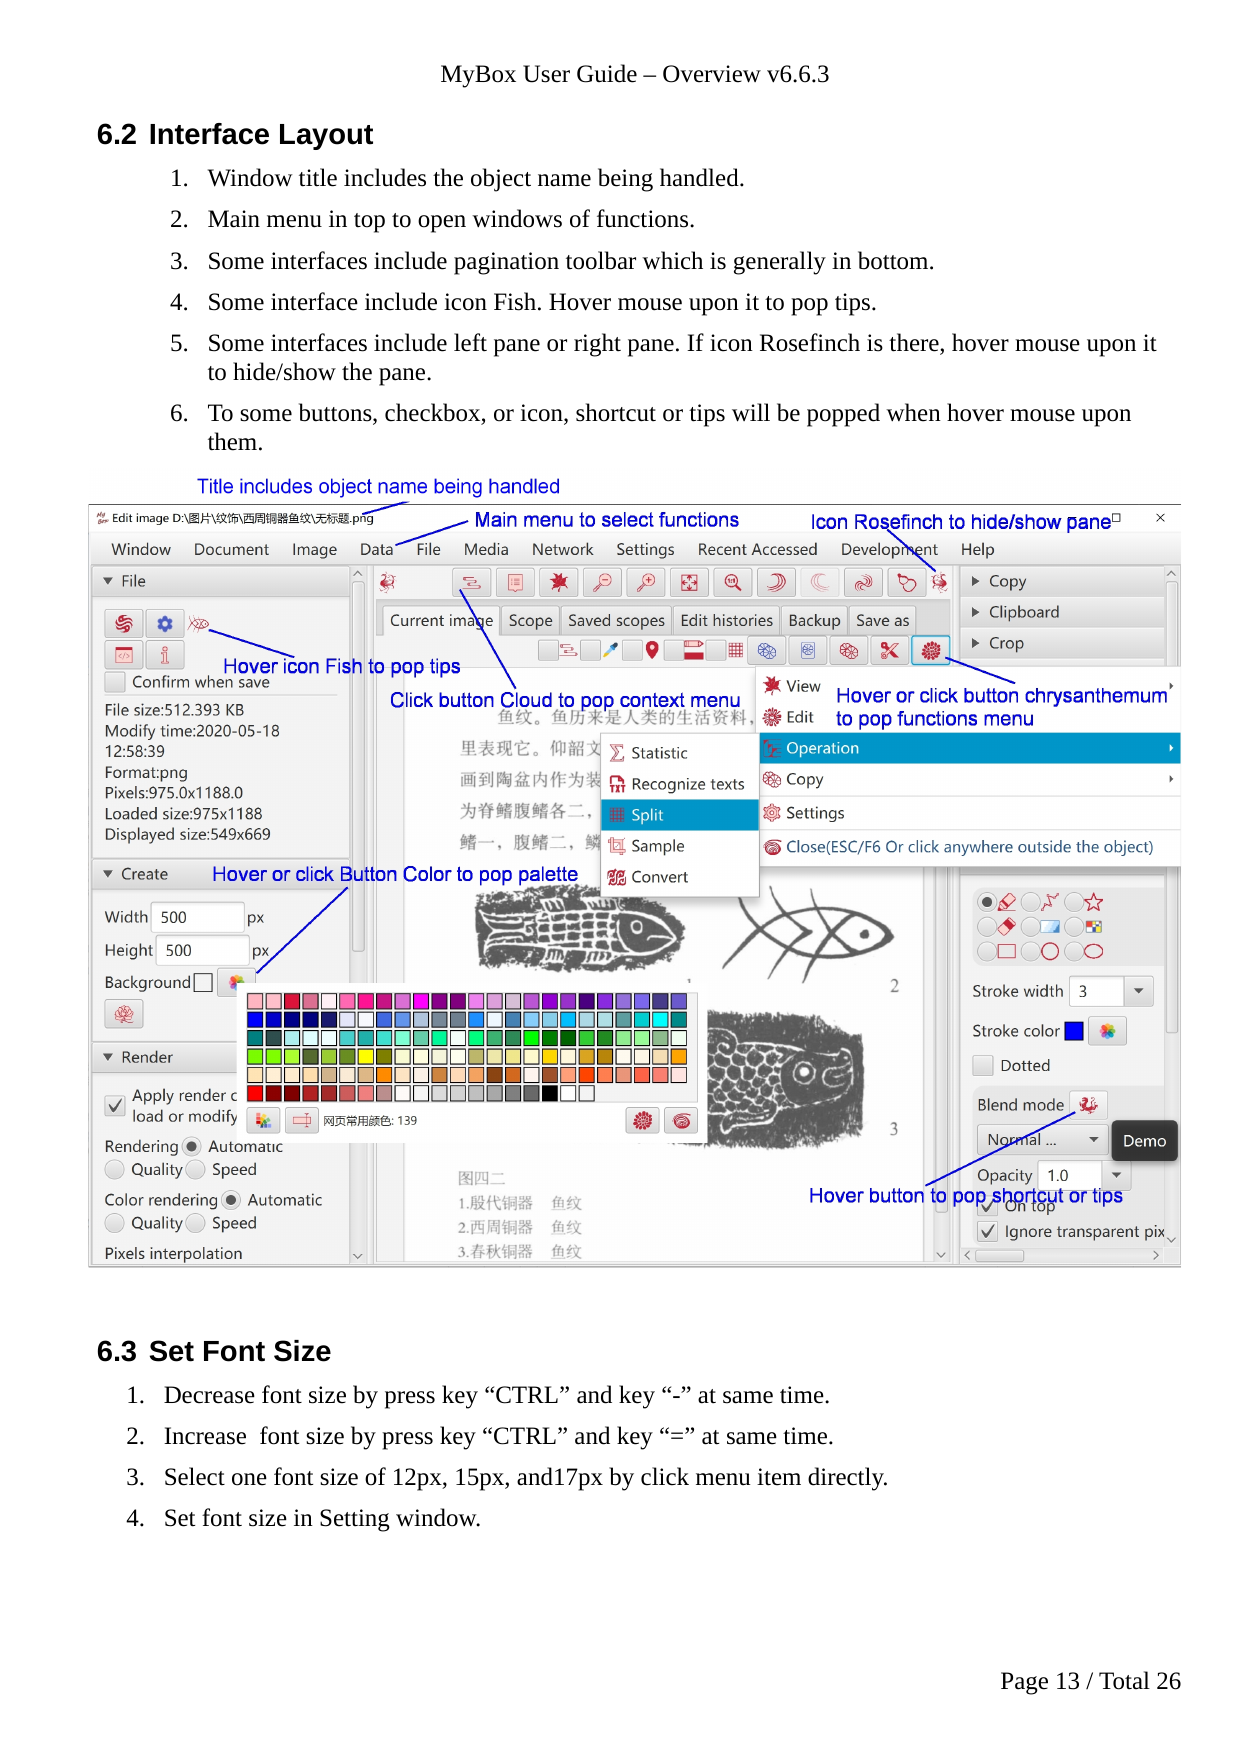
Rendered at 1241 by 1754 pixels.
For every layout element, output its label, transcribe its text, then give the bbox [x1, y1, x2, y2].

list Set font size in Setting window. [126, 1503, 1181, 1532]
list Some interfaces include left pane or right pane. If icon Rosefinch is there, hover mouse upon it to hide/show the pane. [170, 328, 1181, 386]
subtitle Interface Layout [88, 117, 1181, 151]
list Decrease font size by press key “CTRL” and key “-” at same time. [126, 1380, 1181, 1408]
list Window title includes the object name being handled. [170, 163, 1181, 192]
list To some buttons, checkbox, or icon, shortcut or tips will be popped when hover mouse upon them. [170, 398, 1181, 456]
list Select one font size of 12px, 15px, and17px by click menu item directly. [126, 1462, 1181, 1491]
picture [88, 468, 1182, 1268]
list Some interfaces include pagination toolbar which is generally in bottom. [170, 246, 1181, 274]
list Some interface include icon Fish. Hover mouse upon it to pop tips. [170, 287, 1181, 316]
subtitle Set Font Size [88, 1334, 1181, 1367]
list Main menu in top to open windows of functions. [170, 204, 1181, 233]
list Increase font size by press key “CTRL” and key “=” at same time. [126, 1421, 1181, 1450]
